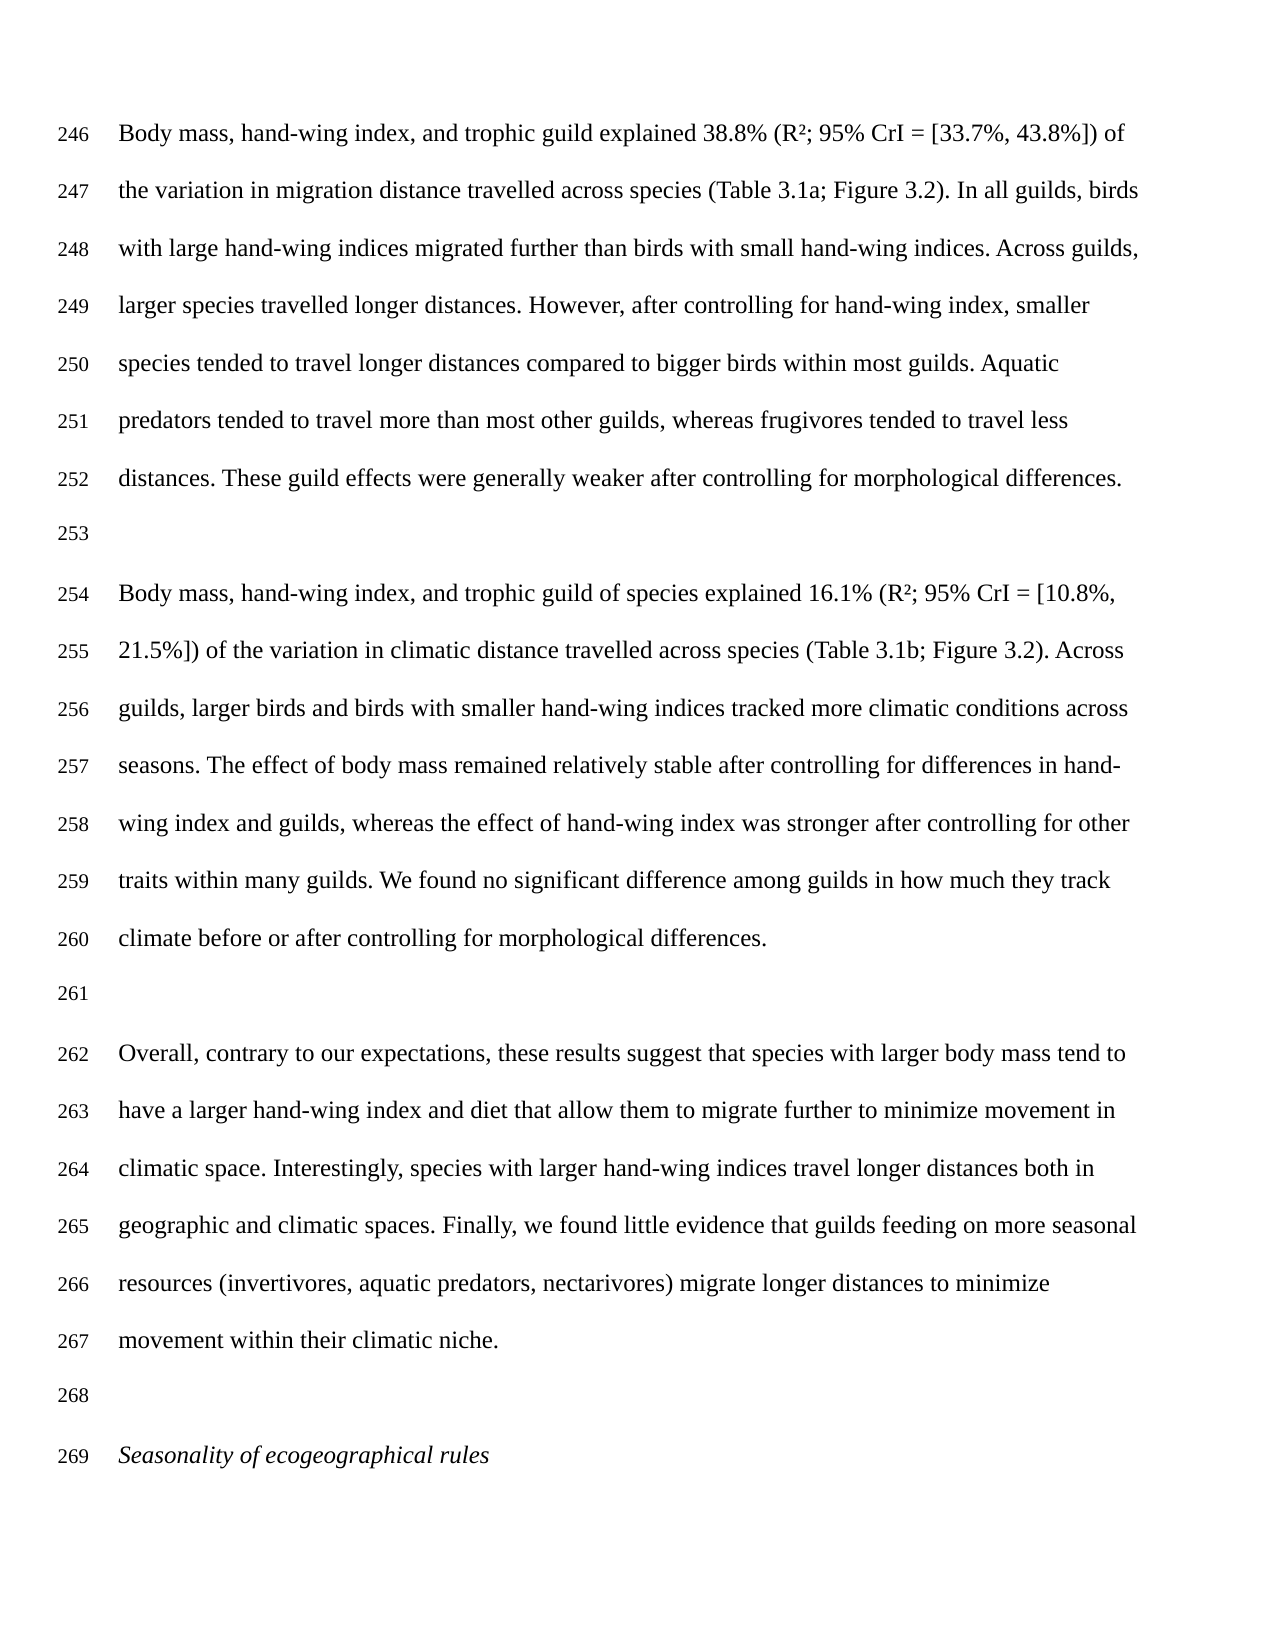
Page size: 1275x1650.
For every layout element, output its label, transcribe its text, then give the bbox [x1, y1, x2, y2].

text Body mass, hand-wing index, and trophic guild of species explained 16.1% (R²; 95% CrI = [10.8%, 21.5%]) of the variation in climatic distance travelled across species (Table 3.1b; Figure 3.2). Across guilds, larger birds and birds with smaller hand-wing indices tracked more climatic conditions across seasons. The effect of body mass remained relatively stable after controlling for differences in hand-wing index and guilds, whereas the effect of hand-wing index was stronger after controlling for other traits within many guilds. We found no significant difference among guilds in how much they track climate before or after controlling for morphological differences. [118, 578, 1157, 952]
text Body mass, hand-wing index, and trophic guild explained 38.8% (R²; 95% CrI = [33.7%, 43.8%]) of the variation in migration distance travelled across species (Table 3.1a; Figure 3.2). In all guilds, birds with large hand-wing indices migrated further than birds with small hand-wing indices. Across guilds, larger species travelled longer distances. However, after controlling for hand-wing index, smaller species tended to travel longer distances compared to bigger birds within most guilds. Aquatic predators tended to travel more than most other guilds, whereas frugivores tended to travel less distances. These guild effects were generally weaker after controlling for morphological differences. [118, 118, 1157, 492]
text Seasonality of ecogeographical rules [118, 1441, 1157, 1469]
text Overall, contrary to our expectations, these results suggest that species with larger body mass tend to have a larger hand-wing index and diet that allow them to migrate further to minimize movement in climatic space. Interestingly, species with larger hand-wing indices travel longer distances both in geographic and climatic spaces. Finally, we found little evidence that guilds feeding on more seasonal resources (invertivores, aquatic predators, nectarivores) migrate longer distances to minimize movement within their climatic niche. [118, 1038, 1157, 1354]
